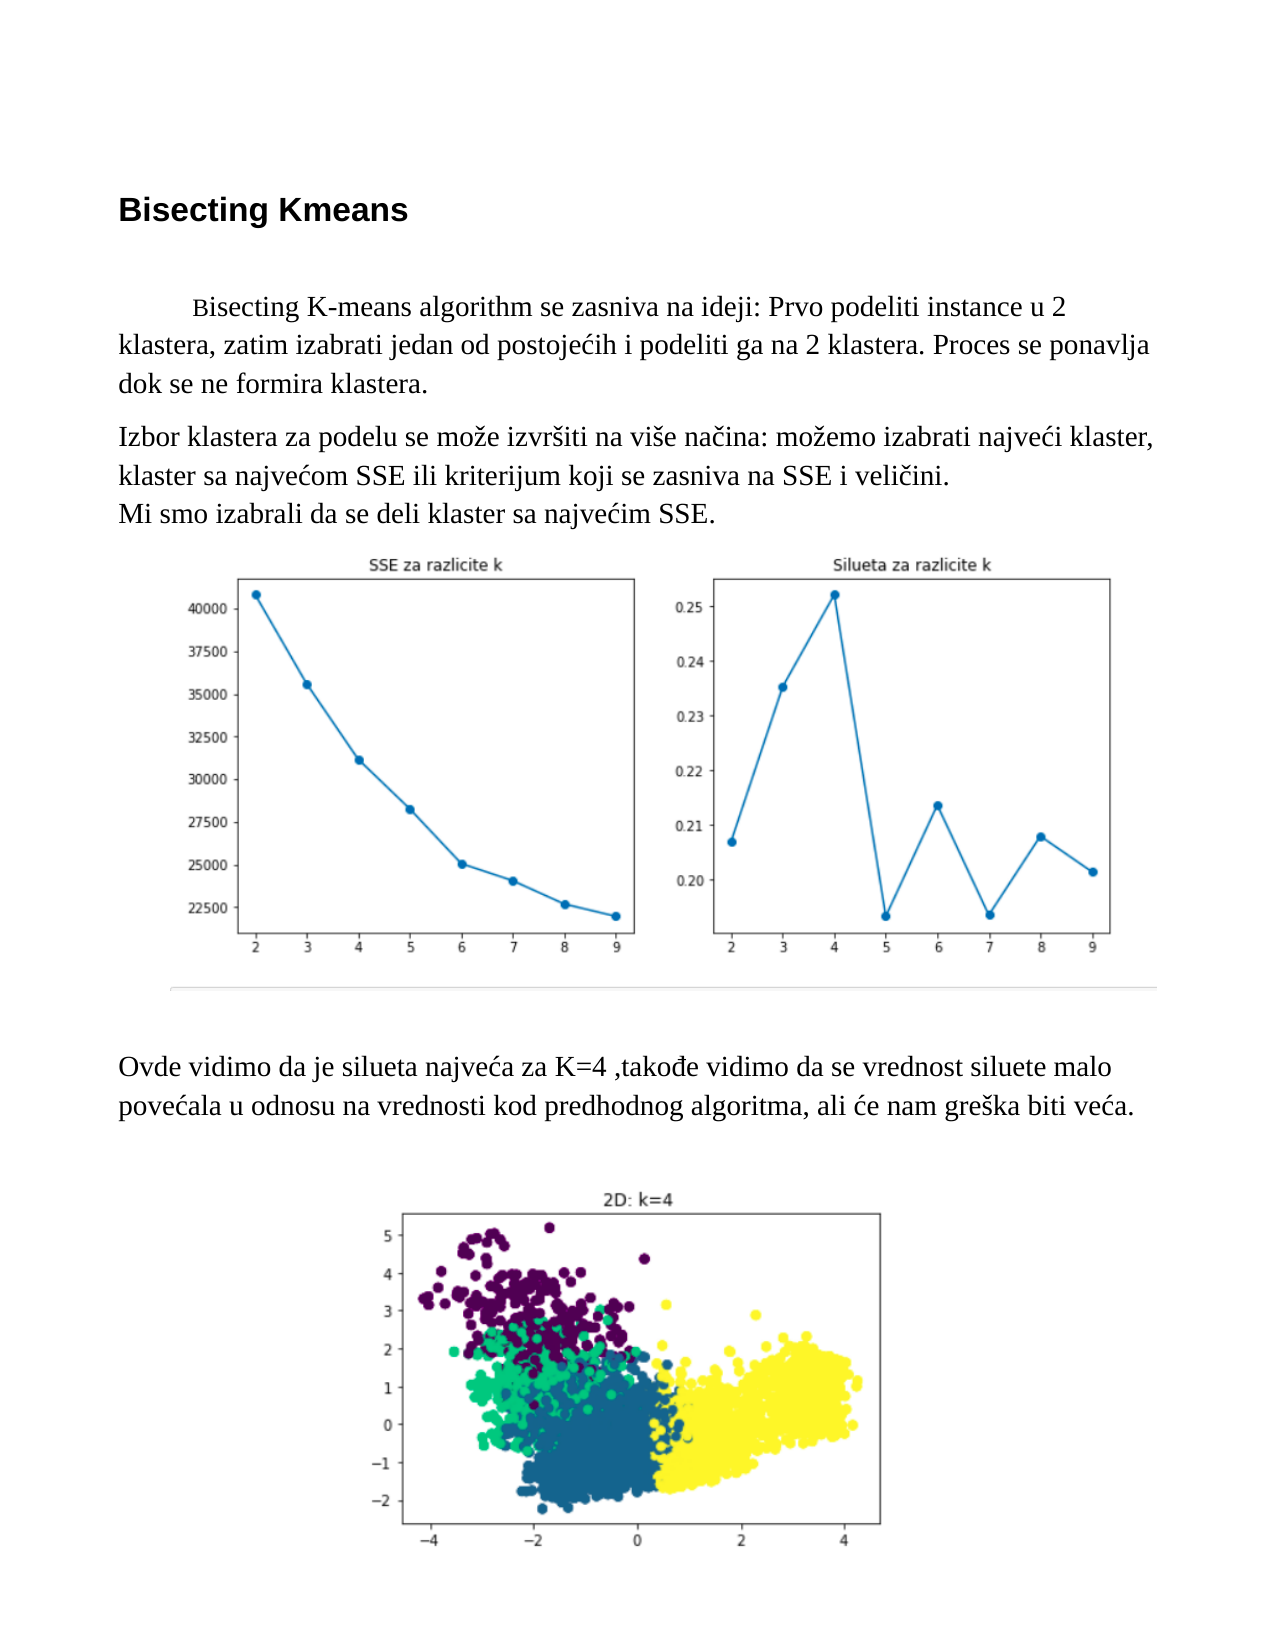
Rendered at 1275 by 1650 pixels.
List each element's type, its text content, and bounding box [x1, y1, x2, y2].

picture [118, 534, 1157, 991]
text Ovde vidimo da je silueta najveća za K=4 ,takođe vidimo da se vrednost siluete malo povećala u odnosu na vrednosti kod predhodnog algoritma, ali će nam greška biti veća. [118, 1049, 1157, 1160]
text Bisecting K-means algorithm se zasniva na ideji: Prvo podeliti instance u 2 klastera, zatim izabrati jedan od postojećih i podeliti ga na 2 klastera. Proces se ponavlja dok se ne formira klastera. [118, 289, 1157, 399]
text Izbor klastera za podelu se može izvršiti na više načina: možemo izabrati najveći klaster, klaster sa najvećom SSE ili kriterijum koji se zasniva na SSE i veličini. Mi smo izabrali da se deli klaster sa najvećim SSE. [118, 419, 1157, 530]
subtitle Bisecting Kmeans [118, 190, 1157, 229]
picture [347, 1174, 928, 1563]
